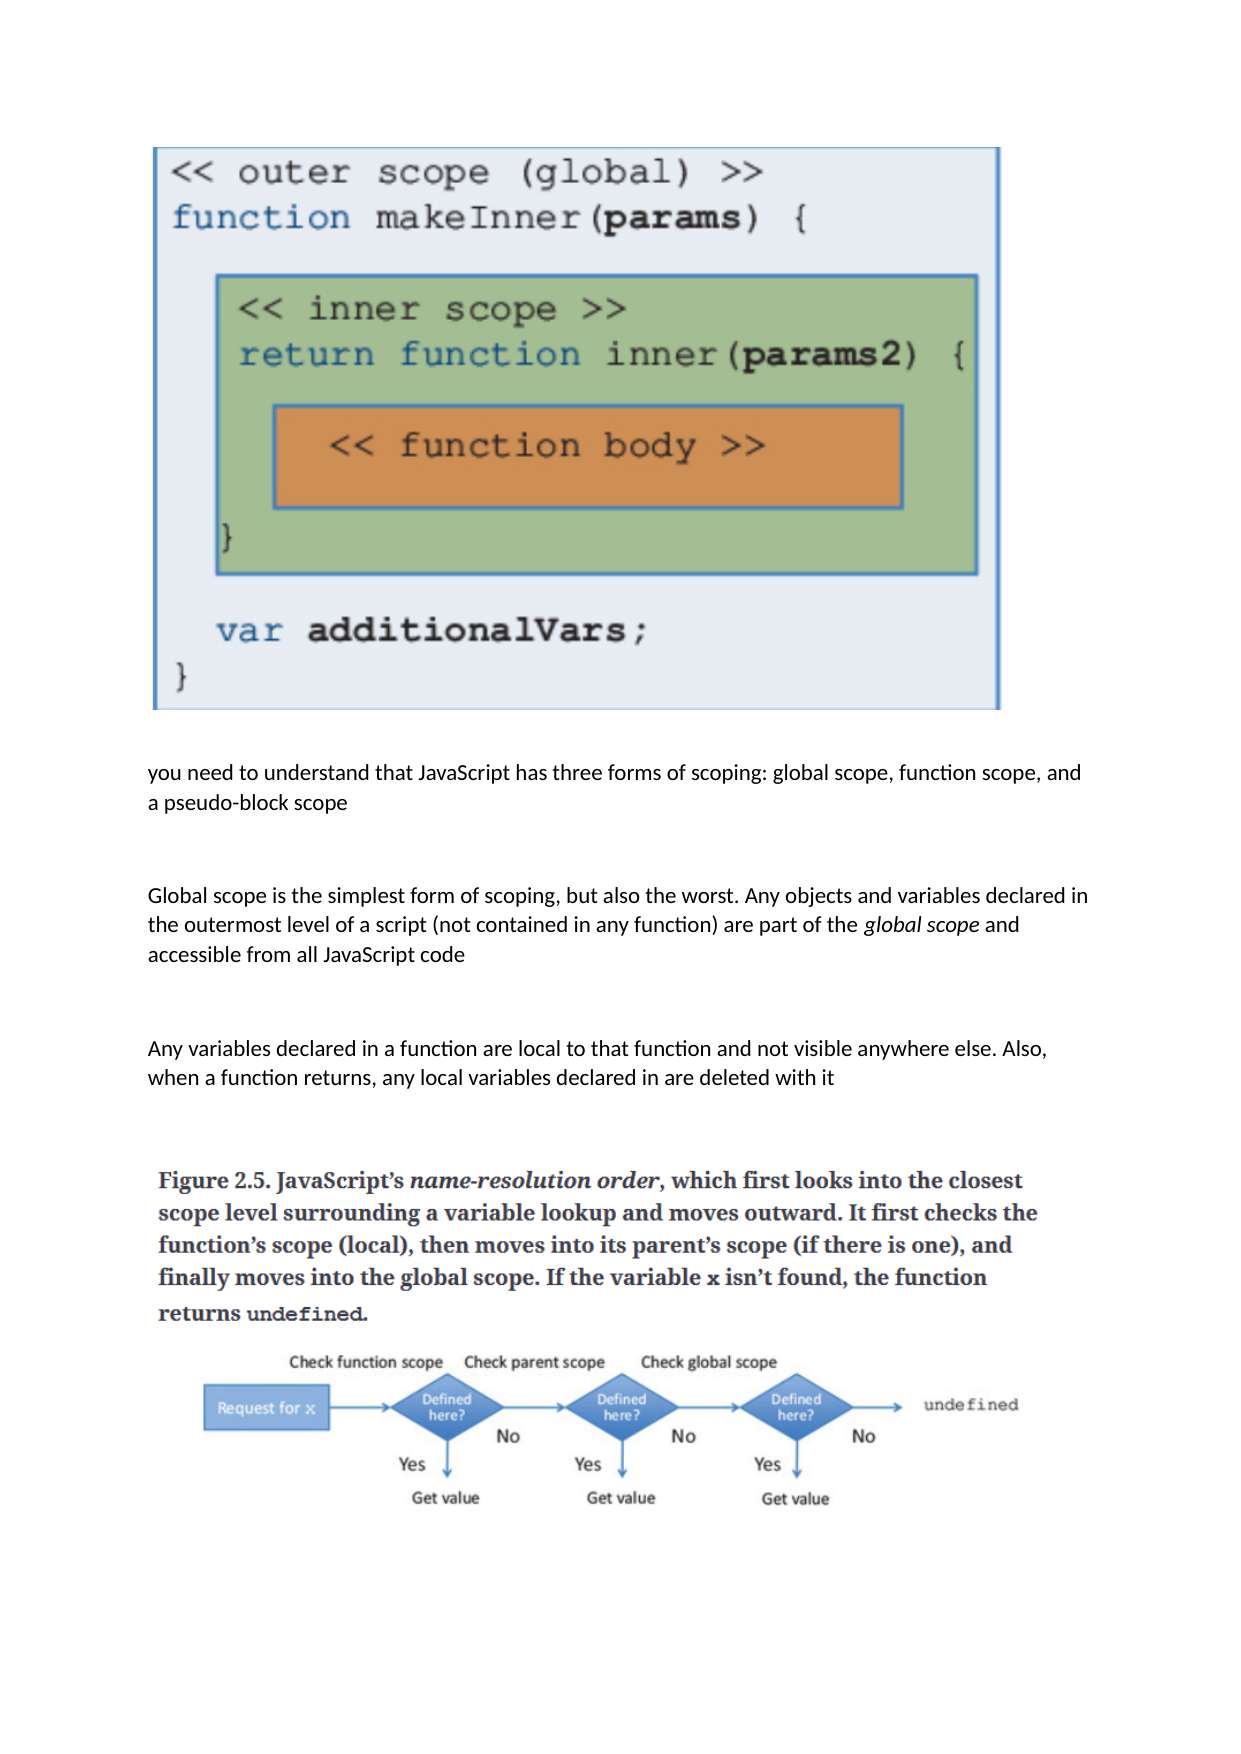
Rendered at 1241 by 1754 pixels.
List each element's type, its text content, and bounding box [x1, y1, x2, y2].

text Any variables declared in a function are local to that function and not visible anywhere else. Also, when a function returns, any local variables declared in are deleted with it [148, 1034, 1093, 1092]
text you need to understand that JavaScript has three forms of scoping: global scope, function scope, and a pseudo-block scope [148, 758, 1093, 816]
text Global scope is the simplest form of scoping, but also the worst. Any objects and variables declared in the outermost level of a script (not contained in any function) are part of the global scope and accessible from all JavaScript code [148, 881, 1093, 968]
